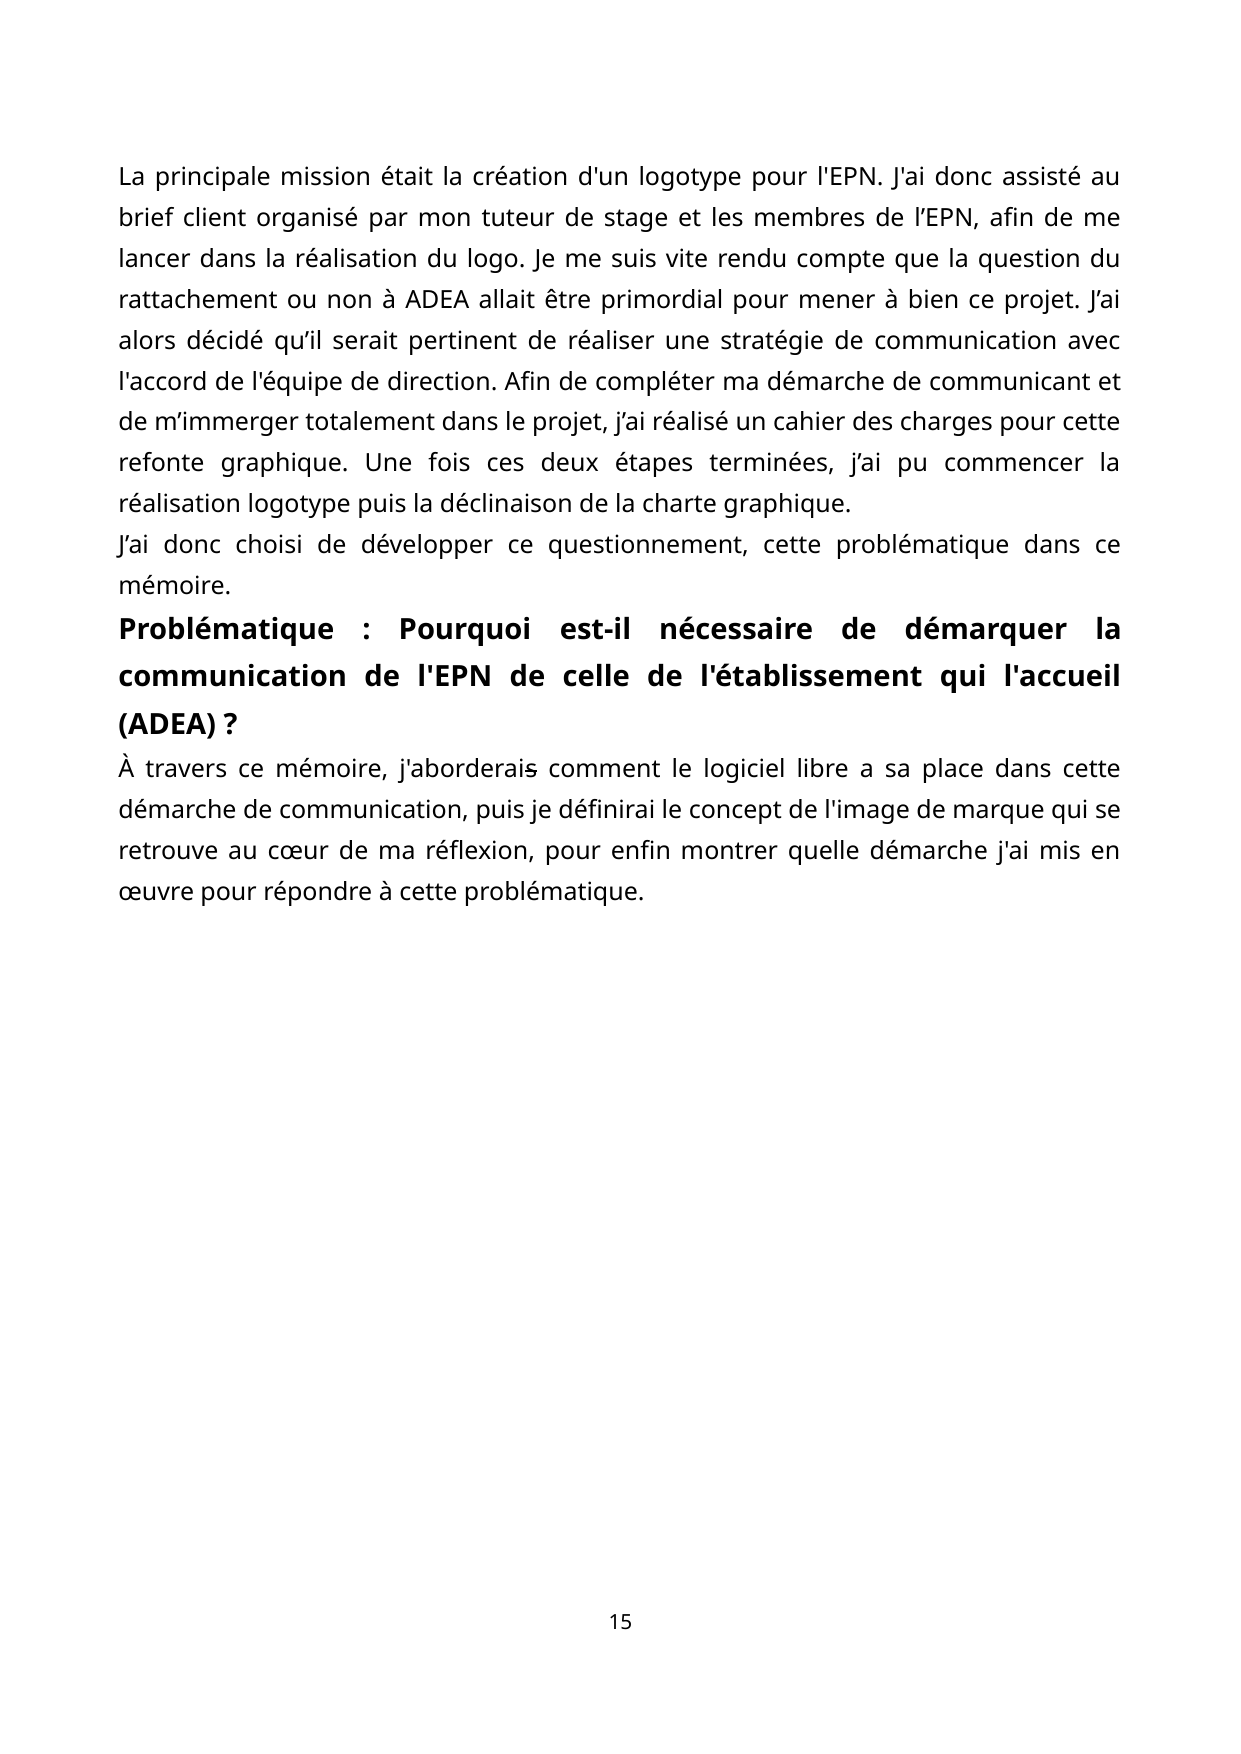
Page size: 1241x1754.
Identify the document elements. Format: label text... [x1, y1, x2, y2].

text Problématique : Pourquoi est-il nécessaire de démarquer la communication de l'EPN de celle de l'établissement qui l'accueil (ADEA) ? [118, 608, 1122, 743]
text La principale mission était la création d'un logotype pour l'EPN. J'ai donc assisté au brief client organisé par mon tuteur de stage et les membres de l’EPN, afin de me lancer dans la réalisation du logo. Je me suis vite rendu compte que la question du rattachement ou non à ADEA allait être primordial pour mener à bien ce projet. J’ai alors décidé qu’il serait pertinent de réaliser une stratégie de communication avec l'accord de l'équipe de direction. Afin de compléter ma démarche de communicant et de m’immerger totalement dans le projet, j’ai réalisé un cahier des charges pour cette refonte graphique. Une fois ces deux étapes terminées, j’ai pu commencer la réalisation logotype puis la déclinaison de la charte graphique. [118, 159, 1122, 520]
text À travers ce mémoire, j'aborderais comment le logiciel libre a sa place dans cette démarche de communication, puis je définirai le concept de l'image de marque qui se retrouve au cœur de ma réflexion, pour enfin montrer quelle démarche j'ai mis en œuvre pour répondre à cette problématique. [118, 751, 1122, 907]
text J’ai donc choisi de développer ce questionnement, cette problématique dans ce mémoire. [118, 526, 1122, 601]
